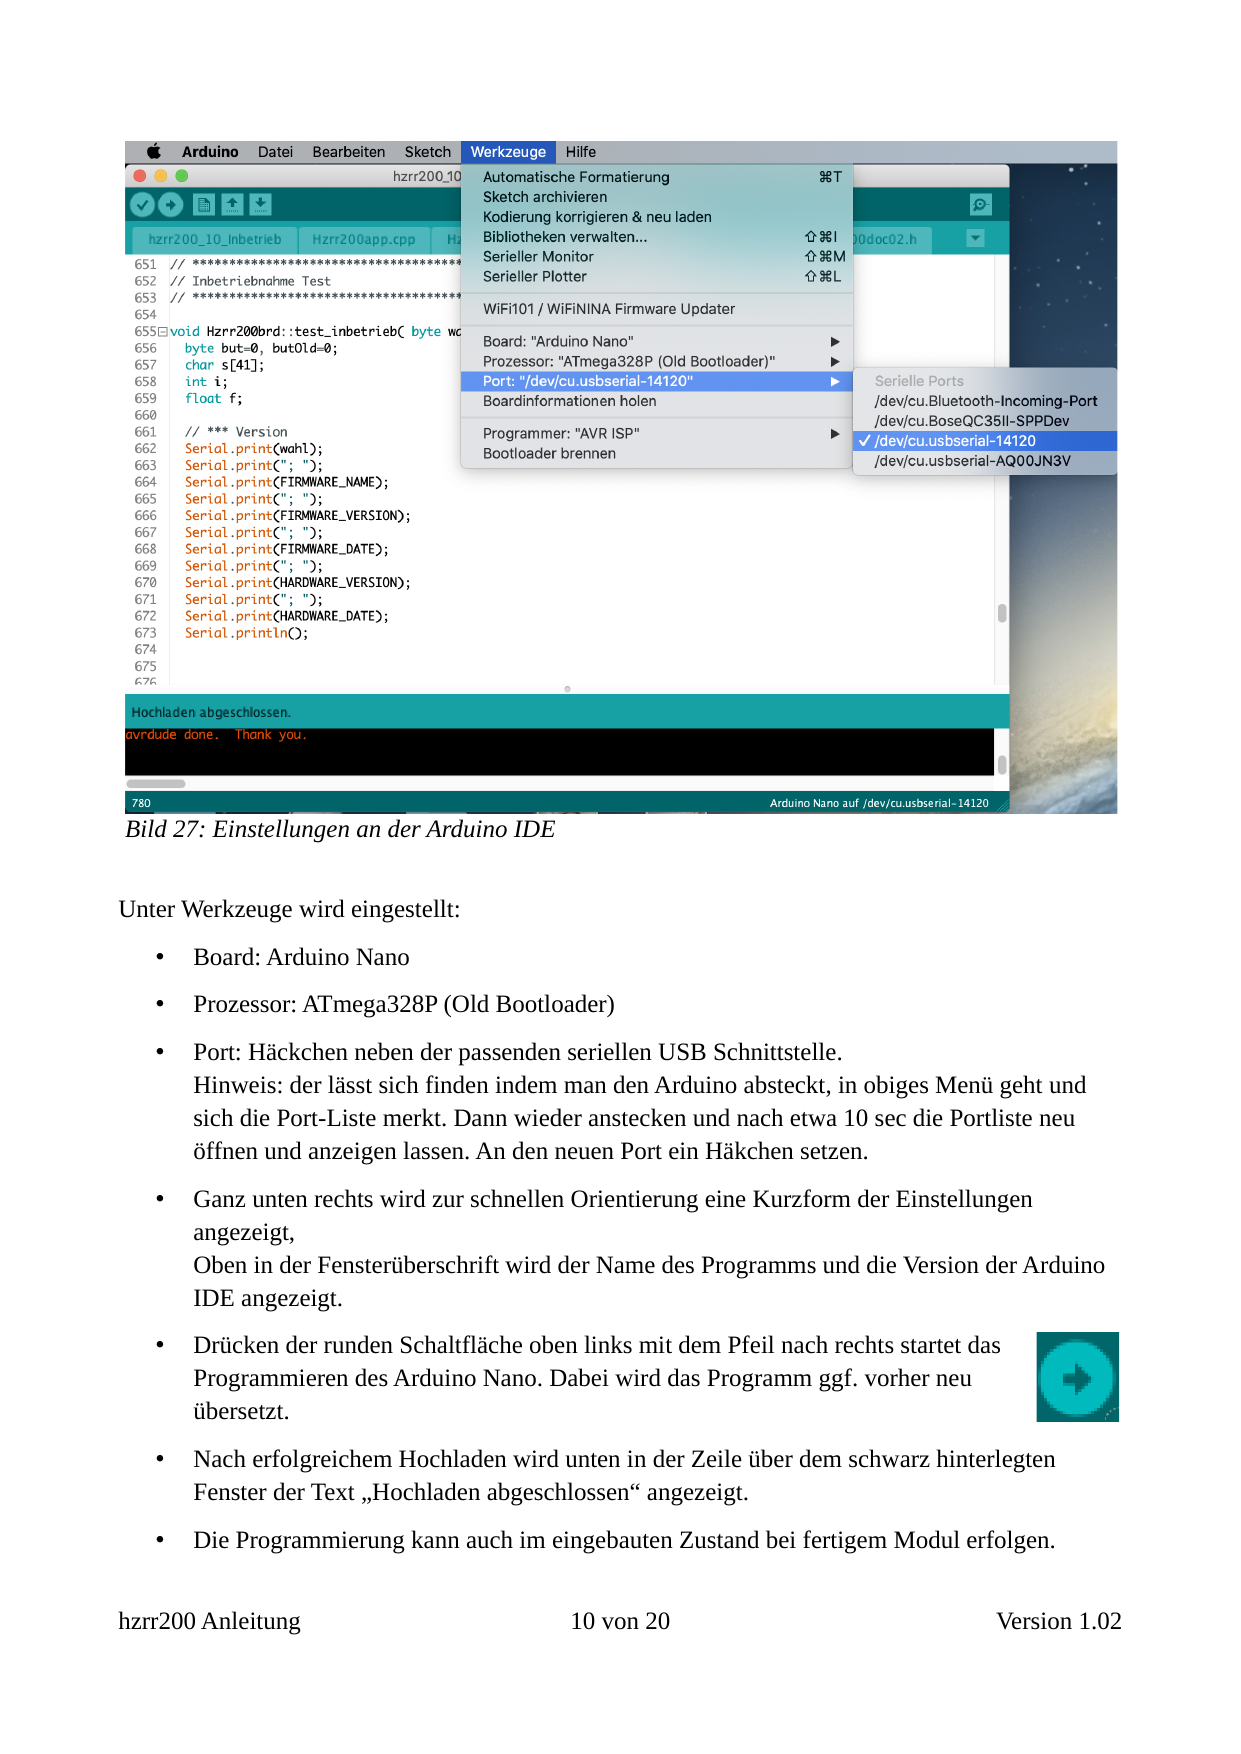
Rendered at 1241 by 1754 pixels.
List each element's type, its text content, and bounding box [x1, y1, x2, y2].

list Prozessor: ATmega328P (Old Bootloader) [156, 989, 1122, 1018]
text Bild 27: Einstellungen an der Arduino IDE [125, 814, 1117, 842]
list Ganz unten rechts wird zur schnellen Orientierung eine Kurzform der Einstellungen angezeigt, Oben in der Fensterüberschrift wird der Name des Programms und die Version der Arduino IDE angezeigt. [156, 1184, 1122, 1312]
picture [125, 141, 1118, 814]
list Die Programmierung kann auch im eingebauten Zustand bei fertigem Modul erfolgen. [156, 1525, 1122, 1553]
list Port: Häckchen neben der passenden seriellen USB Schnittstelle. Hinweis: der lässt sich finden indem man den Arduino absteckt, in obiges Menü geht und sich die Port-Liste merkt. Dann wieder anstecken und nach etwa 10 sec die Portliste neu öffnen und anzeigen lassen. An den neuen Port ein Häkchen setzen. [156, 1037, 1122, 1165]
list Board: Arduino Nano [156, 942, 1122, 971]
picture [1036, 1332, 1120, 1422]
list Drücken der runden Schaltfläche oben links mit dem Pfeil nach rechts startet das Programmieren des Arduino Nano. Dabei wird das Programm ggf. vorher neu übersetzt. [156, 1330, 1122, 1425]
text Unter Werkzeuge wird eingestellt: [118, 894, 1122, 923]
list Nach erfolgreichem Hochladen wird unten in der Zeile über dem schwarz hinterlegten Fenster der Text „Hochladen abgeschlossen“ angezeigt. [156, 1444, 1122, 1506]
